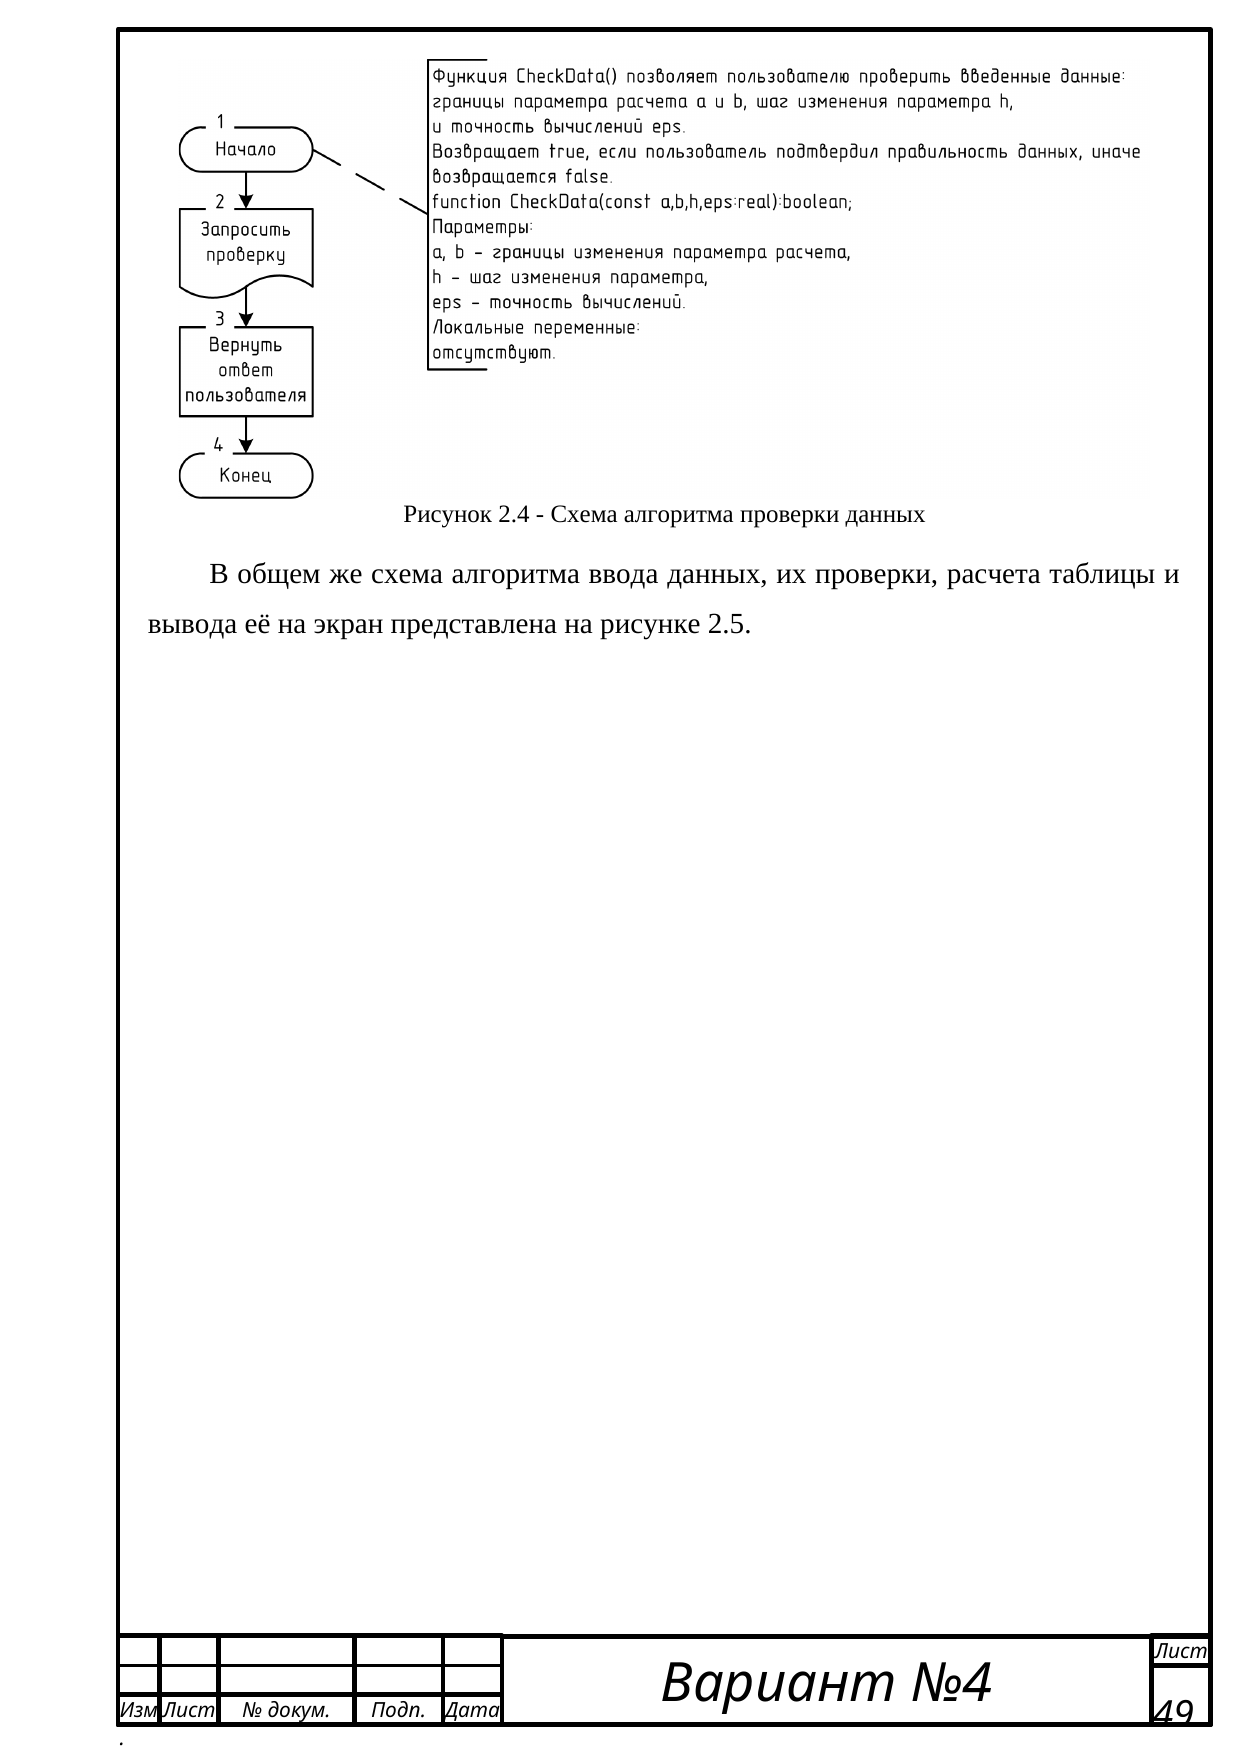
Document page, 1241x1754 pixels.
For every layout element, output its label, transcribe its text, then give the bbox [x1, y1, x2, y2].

text В общем же схема алгоритма ввода данных, их проверки, расчета таблицы и вывода её на экран представлена на рисунке 2.5. [148, 556, 1181, 640]
picture [178, 59, 1150, 499]
text Рисунок 2.4 - Схема алгоритма проверки данных [148, 499, 1181, 527]
